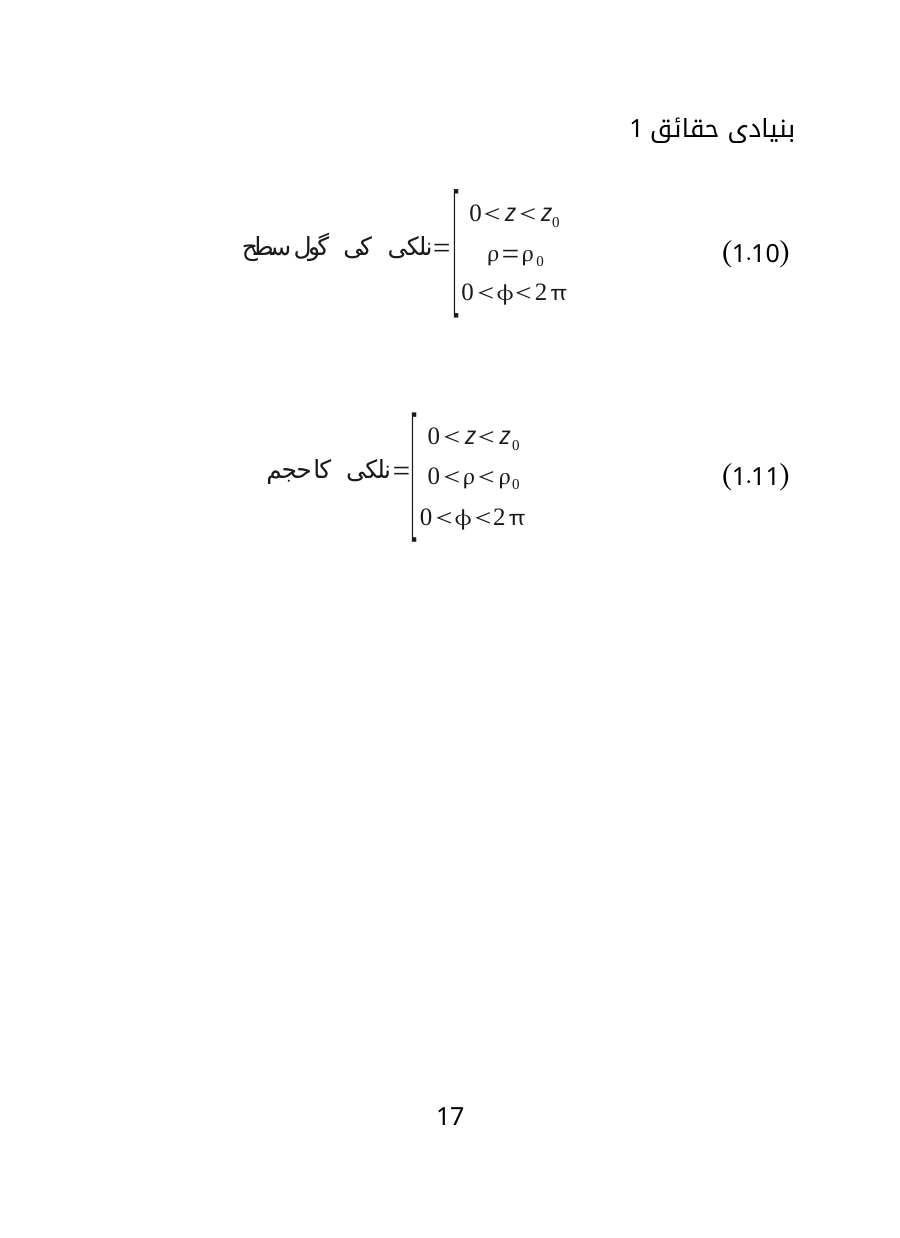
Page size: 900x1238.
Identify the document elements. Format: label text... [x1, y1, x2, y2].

table_header [105, 406, 694, 561]
table_header [105, 183, 696, 337]
table_header (1.10) [696, 183, 795, 337]
table_header (1.11) [694, 406, 795, 561]
